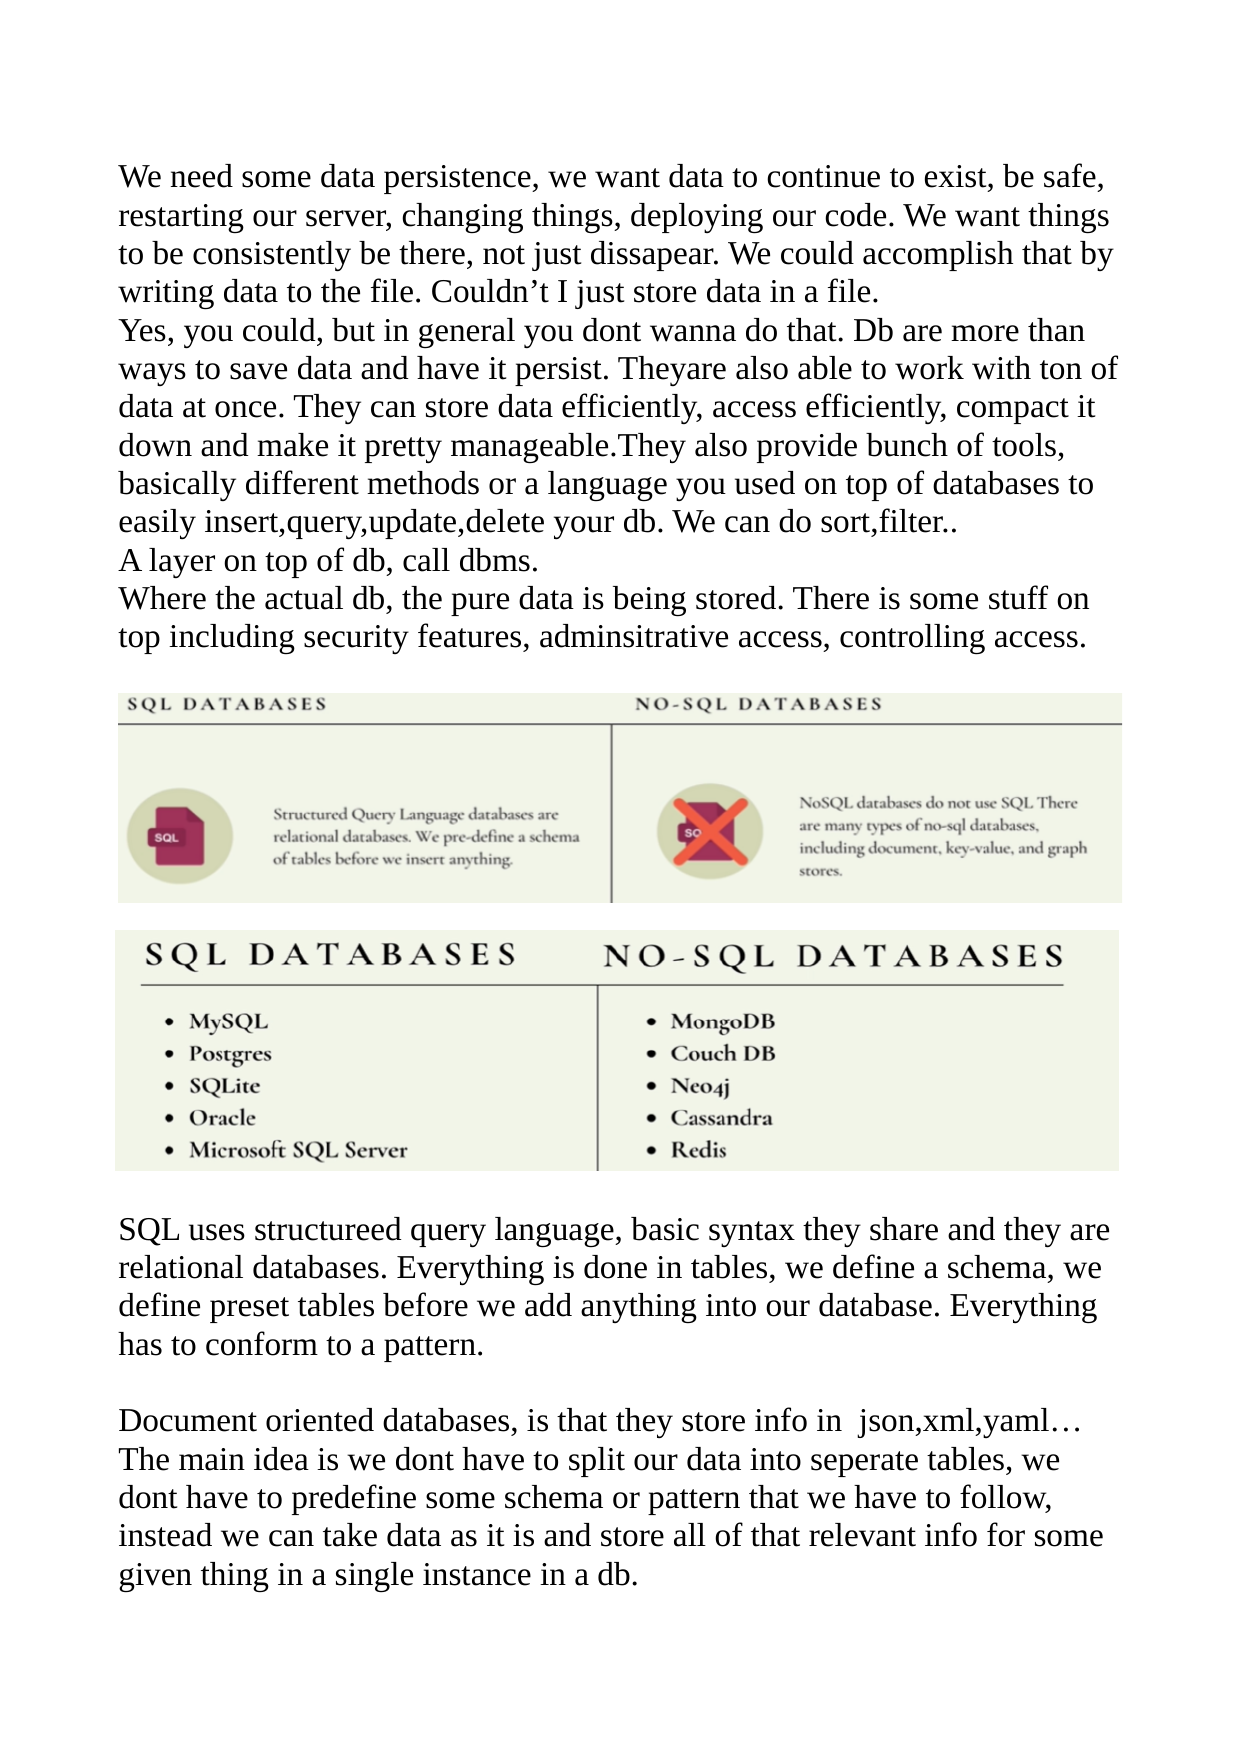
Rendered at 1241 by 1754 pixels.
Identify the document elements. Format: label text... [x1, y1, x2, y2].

text Document oriented databases, is that they store info in json,xml,yaml… [118, 1400, 1122, 1439]
text SQL uses structureed query language, basic syntax they share and they are relational databases. Everything is done in tables, we define a schema, we define preset tables before we add anything into our database. Everything has to conform to a pattern. [118, 1209, 1122, 1362]
text We need some data persistence, we want data to continue to exist, be safe, restarting our server, changing things, deploying our code. We want things to be consistently be there, not just dissapear. We could accomplish that by writing data to the file. Couldn’t I just store data in a file. [118, 156, 1122, 310]
picture [118, 693, 1123, 903]
text Where the actual db, the pure data is being stored. There is some stuff on top including security features, adminsitrative access, controlling access. [118, 578, 1122, 655]
text A layer on top of db, call dbms. [118, 540, 1122, 578]
text The main idea is we dont have to split our data into seperate tables, we dont have to predefine some schema or pattern that we have to follow, instead we can take data as it is and store all of that relevant info for some given thing in a single instance in a db. [118, 1439, 1122, 1592]
picture [115, 930, 1119, 1171]
text Yes, you could, but in general you dont wanna do that. Db are more than ways to save data and have it persist. Theyare also able to work with ton of data at once. They can store data efficiently, access efficiently, compact it down and make it pretty manageable.They also provide bunch of tools, basically different methods or a language you used on top of databases to easily insert,query,update,delete your db. We can do sort,filter.. [118, 310, 1122, 540]
